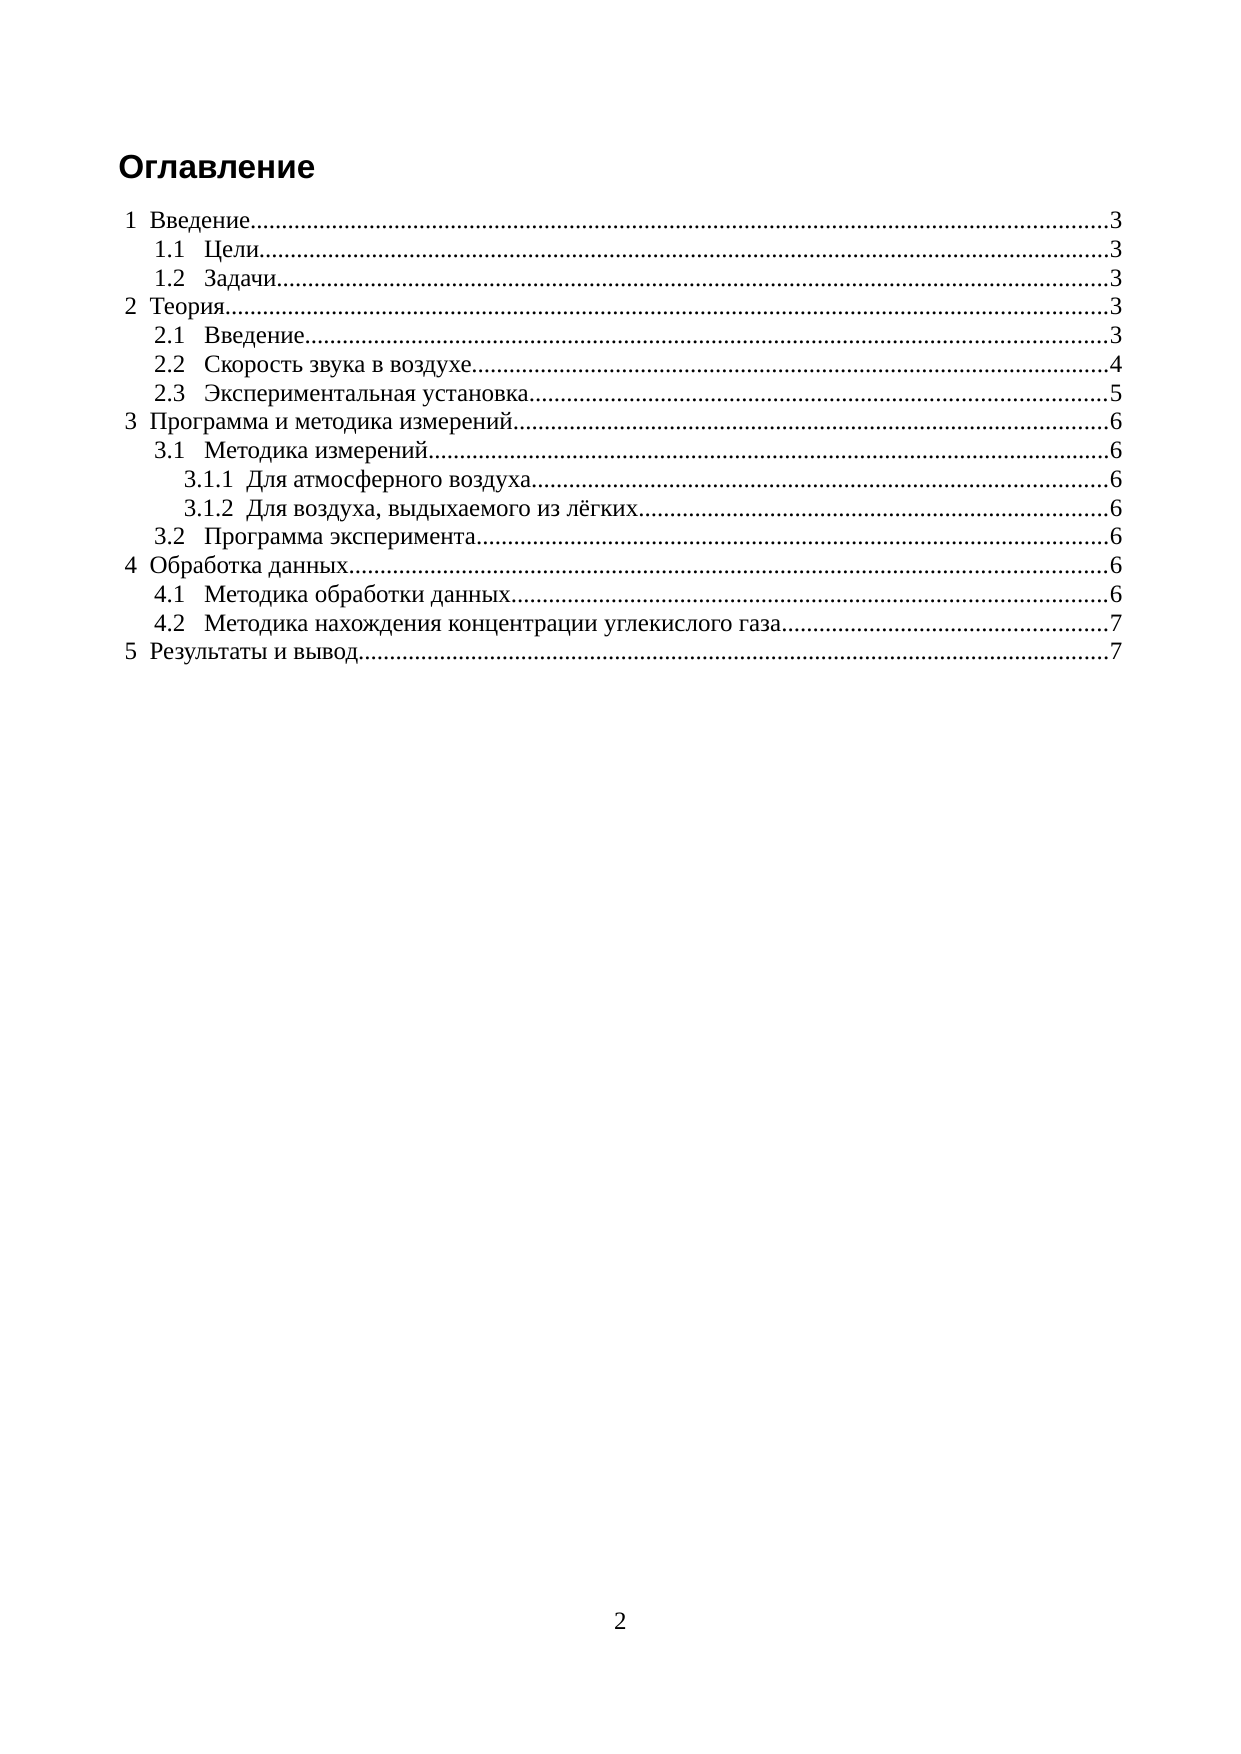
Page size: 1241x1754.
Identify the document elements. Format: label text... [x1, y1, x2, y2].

text 4.1 Методика обработки данных 6 [148, 579, 1122, 608]
text 2 Теория 3 [118, 291, 1122, 320]
text 1.1 Цели 3 [148, 234, 1122, 263]
text 1.2 Задачи 3 [148, 263, 1122, 291]
text 2.1 Введение 3 [148, 320, 1122, 349]
text 3.1 Методика измерений 6 [148, 435, 1122, 464]
text 3.1.1 Для атмосферного воздуха 6 [177, 464, 1122, 493]
subtitle Оглавление [118, 148, 1122, 186]
text 4.2 Методика нахождения концентрации углекислого газа 7 [148, 608, 1122, 636]
text 4 Обработка данных 6 [118, 550, 1122, 579]
text 5 Результаты и вывод 7 [118, 636, 1122, 665]
text 3.2 Программа эксперимента 6 [148, 521, 1122, 550]
text 3 Программа и методика измерений 6 [118, 406, 1122, 435]
text 2.2 Скорость звука в воздухе 4 [148, 349, 1122, 378]
text 3.1.2 Для воздуха, выдыхаемого из лёгких 6 [177, 493, 1122, 521]
text 2.3 Экспериментальная установка 5 [148, 378, 1122, 406]
text 1 Введение 3 [118, 205, 1122, 234]
